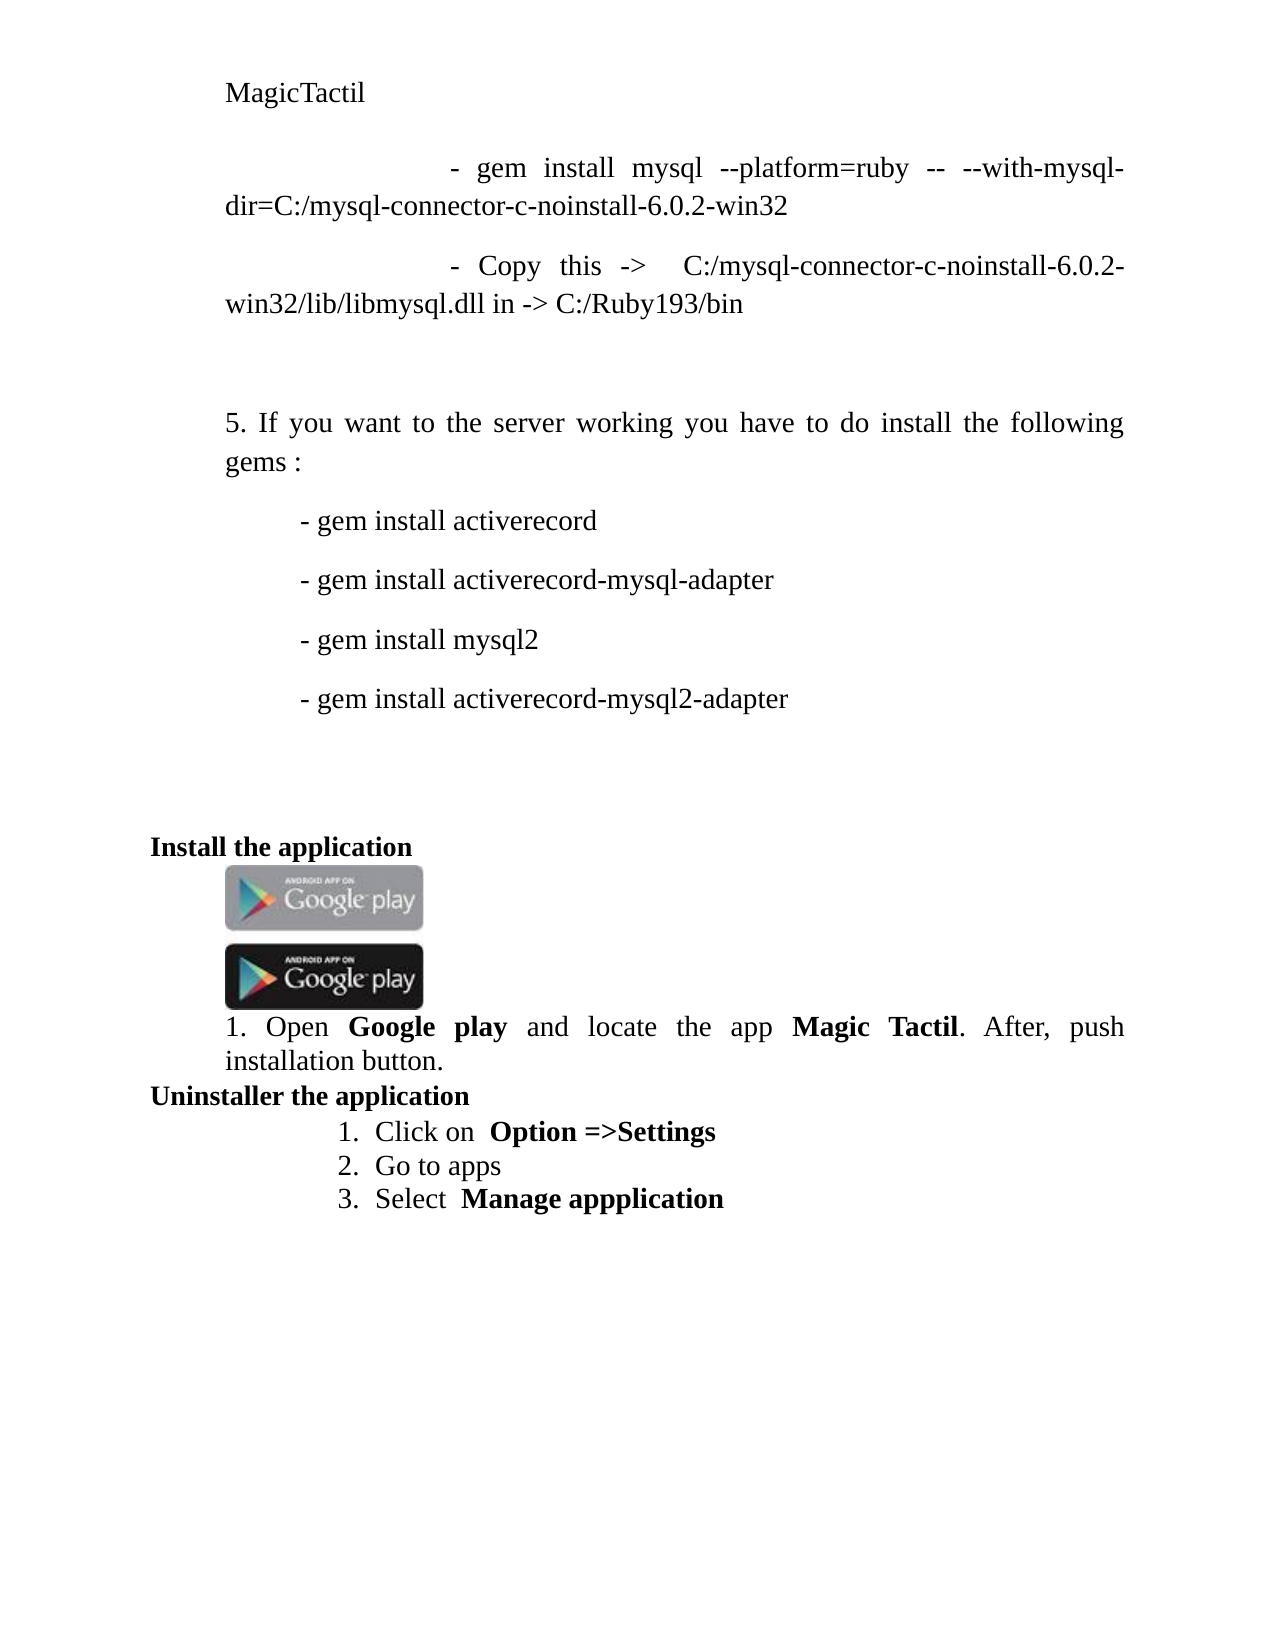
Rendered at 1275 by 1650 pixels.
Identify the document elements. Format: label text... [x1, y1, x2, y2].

text - gem install activerecord-mysql-adapter [225, 562, 1125, 596]
text 1. Open Google play and locate the app Magic Tactil. After, push installation button. [225, 1009, 1125, 1076]
text - gem install mysql --platform=ruby -- --with-mysql-dir=C:/mysql-connector-c-noinstall-6.0.2-win32 [225, 150, 1125, 222]
list Select Manage appplication [337, 1182, 1125, 1215]
text - gem install activerecord [225, 503, 1125, 537]
subtitle Uninstaller the application [150, 1079, 1125, 1112]
list Go to apps [337, 1148, 1125, 1182]
subtitle Install the application [150, 830, 1125, 862]
text - Copy this -> C:/mysql-connector-c-noinstall-6.0.2-win32/lib/libmysql.dll in -> C:/Ruby193/bin [225, 248, 1125, 320]
list Click on Option =>Settings [337, 1114, 1125, 1148]
text - gem install mysql2 [225, 622, 1125, 655]
text - gem install activerecord-mysql2-adapter [225, 681, 1125, 715]
text 5. If you want to the server working you have to do install the following gems : [225, 405, 1125, 477]
picture [225, 865, 424, 1010]
